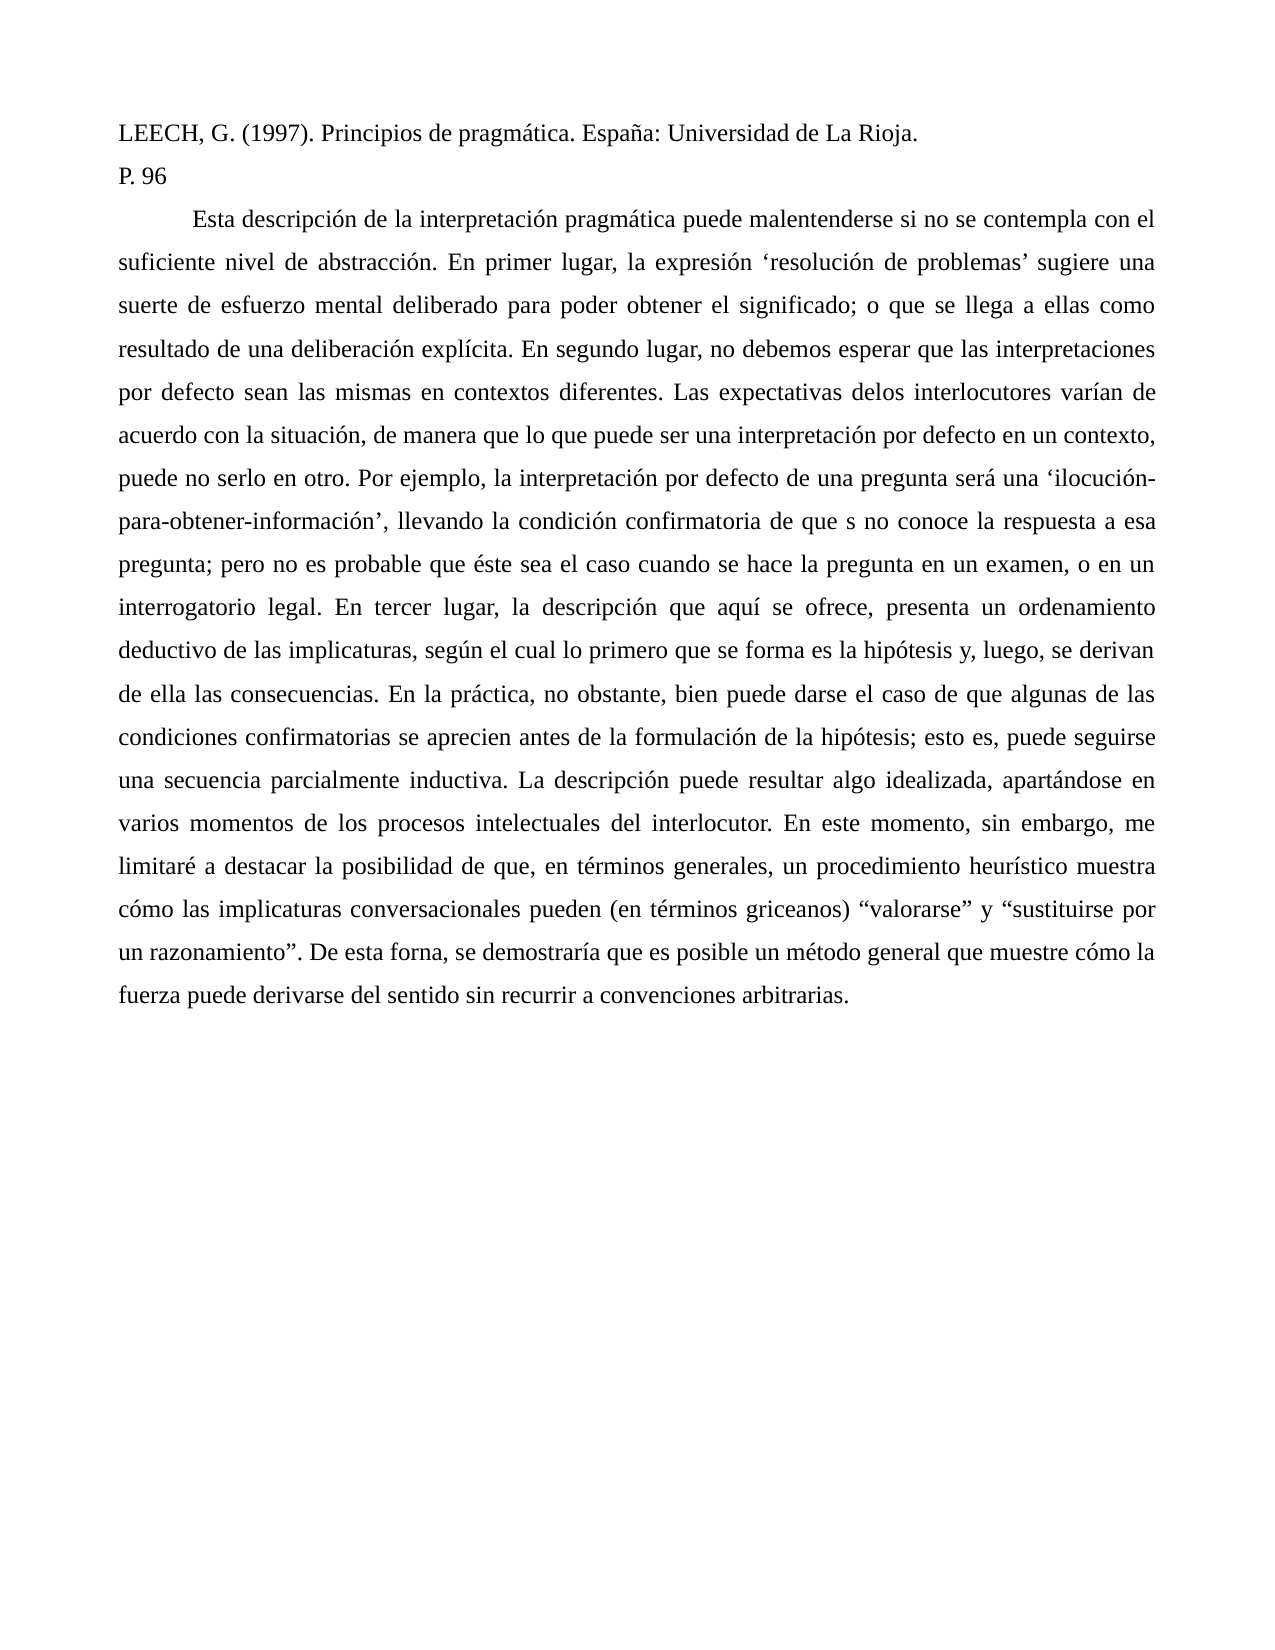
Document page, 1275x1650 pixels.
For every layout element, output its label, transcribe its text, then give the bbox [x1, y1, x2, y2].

text P. 96 [118, 161, 1157, 190]
text Esta descripción de la interpretación pragmática puede malentenderse si no se contempla con el suficiente nivel de abstracción. En primer lugar, la expresión ‘resolución de problemas’ sugiere una suerte de esfuerzo mental deliberado para poder obtener el significado; o que se llega a ellas como resultado de una deliberación explícita. En segundo lugar, no debemos esperar que las interpretaciones por defecto sean las mismas en contextos diferentes. Las expectativas delos interlocutores varían de acuerdo con la situación, de manera que lo que puede ser una interpretación por defecto en un contexto, puede no serlo en otro. Por ejemplo, la interpretación por defecto de una pregunta será una ‘ilocución-para-obtener-información’, llevando la condición confirmatoria de que s no conoce la respuesta a esa pregunta; pero no es probable que éste sea el caso cuando se hace la pregunta en un examen, o en un interrogatorio legal. En tercer lugar, la descripción que aquí se ofrece, presenta un ordenamiento deductivo de las implicaturas, según el cual lo primero que se forma es la hipótesis y, luego, se derivan de ella las consecuencias. En la práctica, no obstante, bien puede darse el caso de que algunas de las condiciones confirmatorias se aprecien antes de la formulación de la hipótesis; esto es, puede seguirse una secuencia parcialmente inductiva. La descripción puede resultar algo idealizada, apartándose en varios momentos de los procesos intelectuales del interlocutor. En este momento, sin embargo, me limitaré a destacar la posibilidad de que, en términos generales, un procedimiento heurístico muestra cómo las implicaturas conversacionales pueden (en términos griceanos) “valorarse” y “sustituirse por un razonamiento”. De esta forna, se demostraría que es posible un método general que muestre cómo la fuerza puede derivarse del sentido sin recurrir a convenciones arbitrarias. [118, 204, 1157, 1009]
text LEECH, G. (1997). Principios de pragmática. España: Universidad de La Rioja. [118, 118, 1157, 147]
